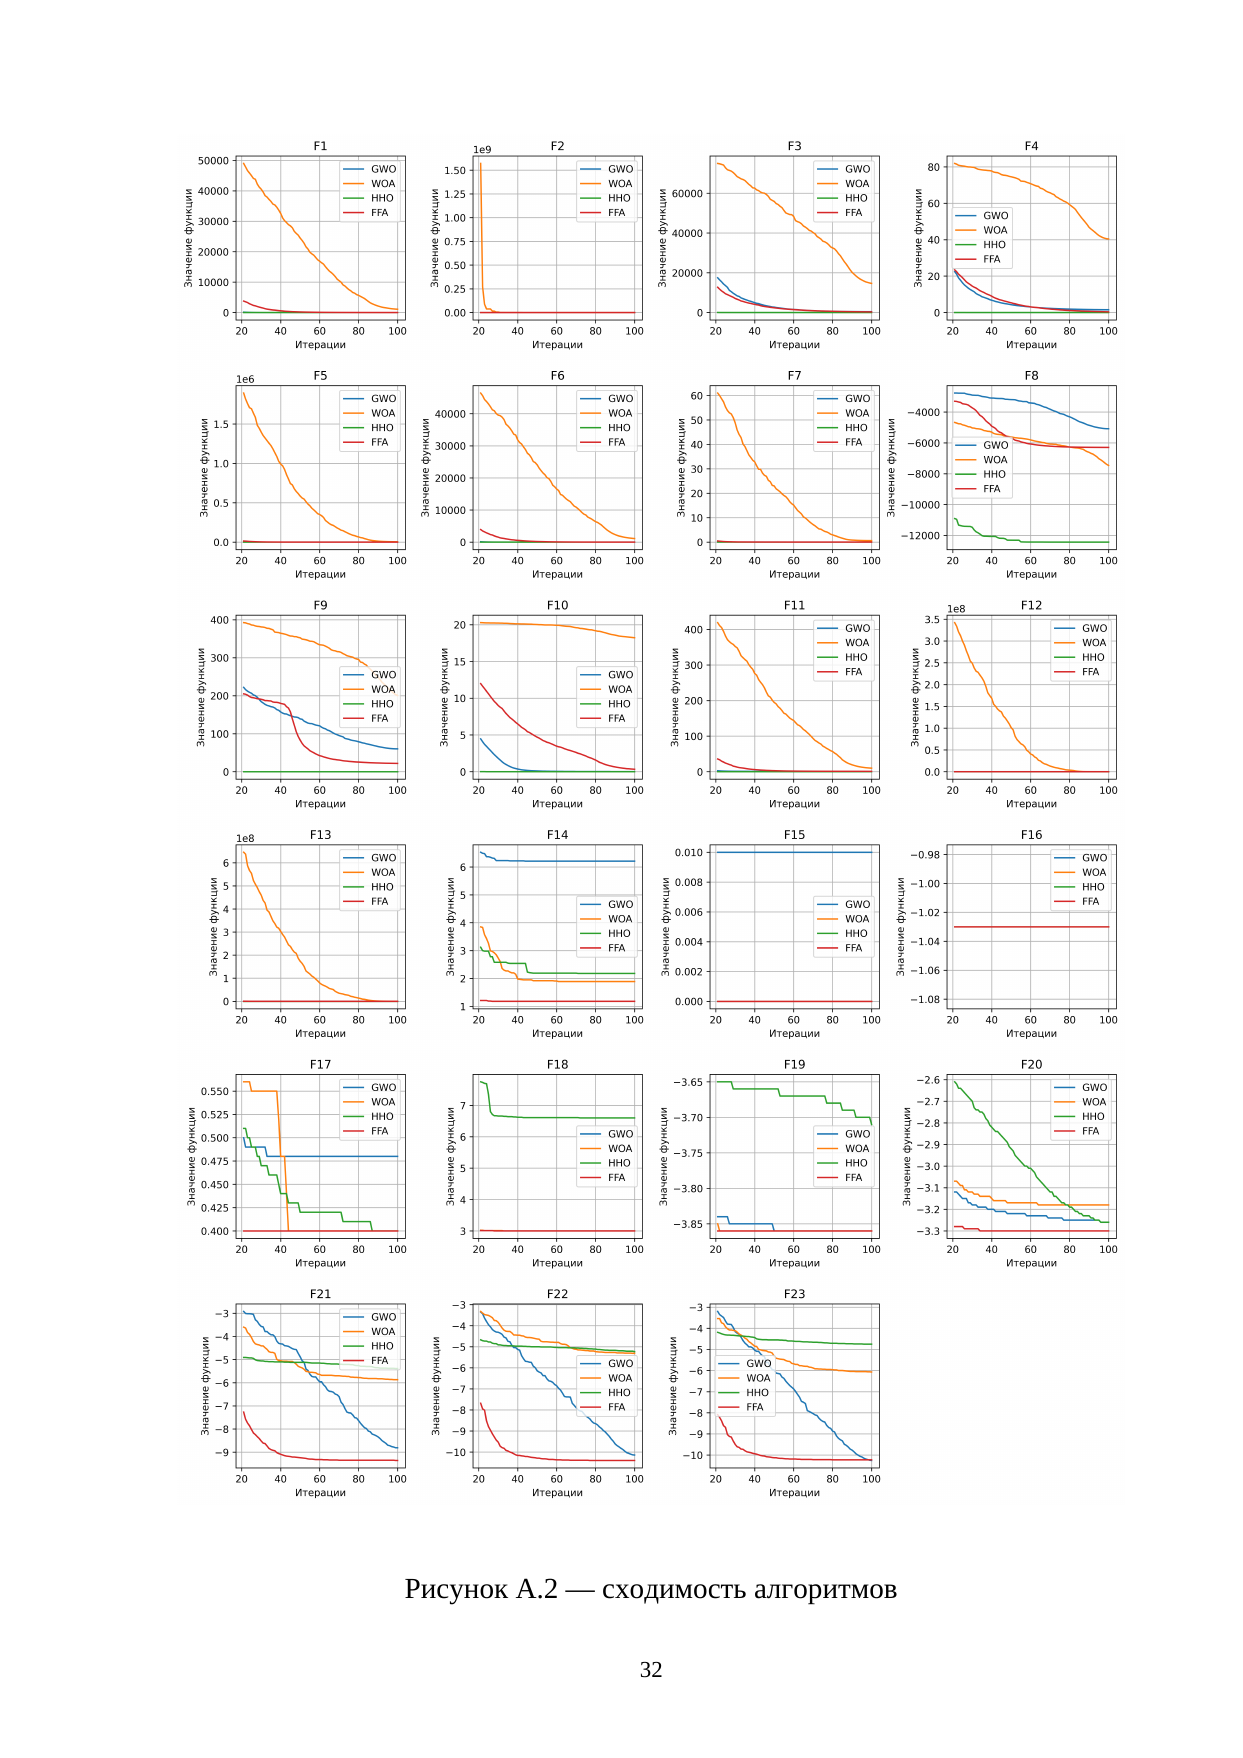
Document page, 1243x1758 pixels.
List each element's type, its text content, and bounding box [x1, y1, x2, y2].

text Рисунок А.2 — сходимость алгоритмов [177, 1572, 1124, 1605]
